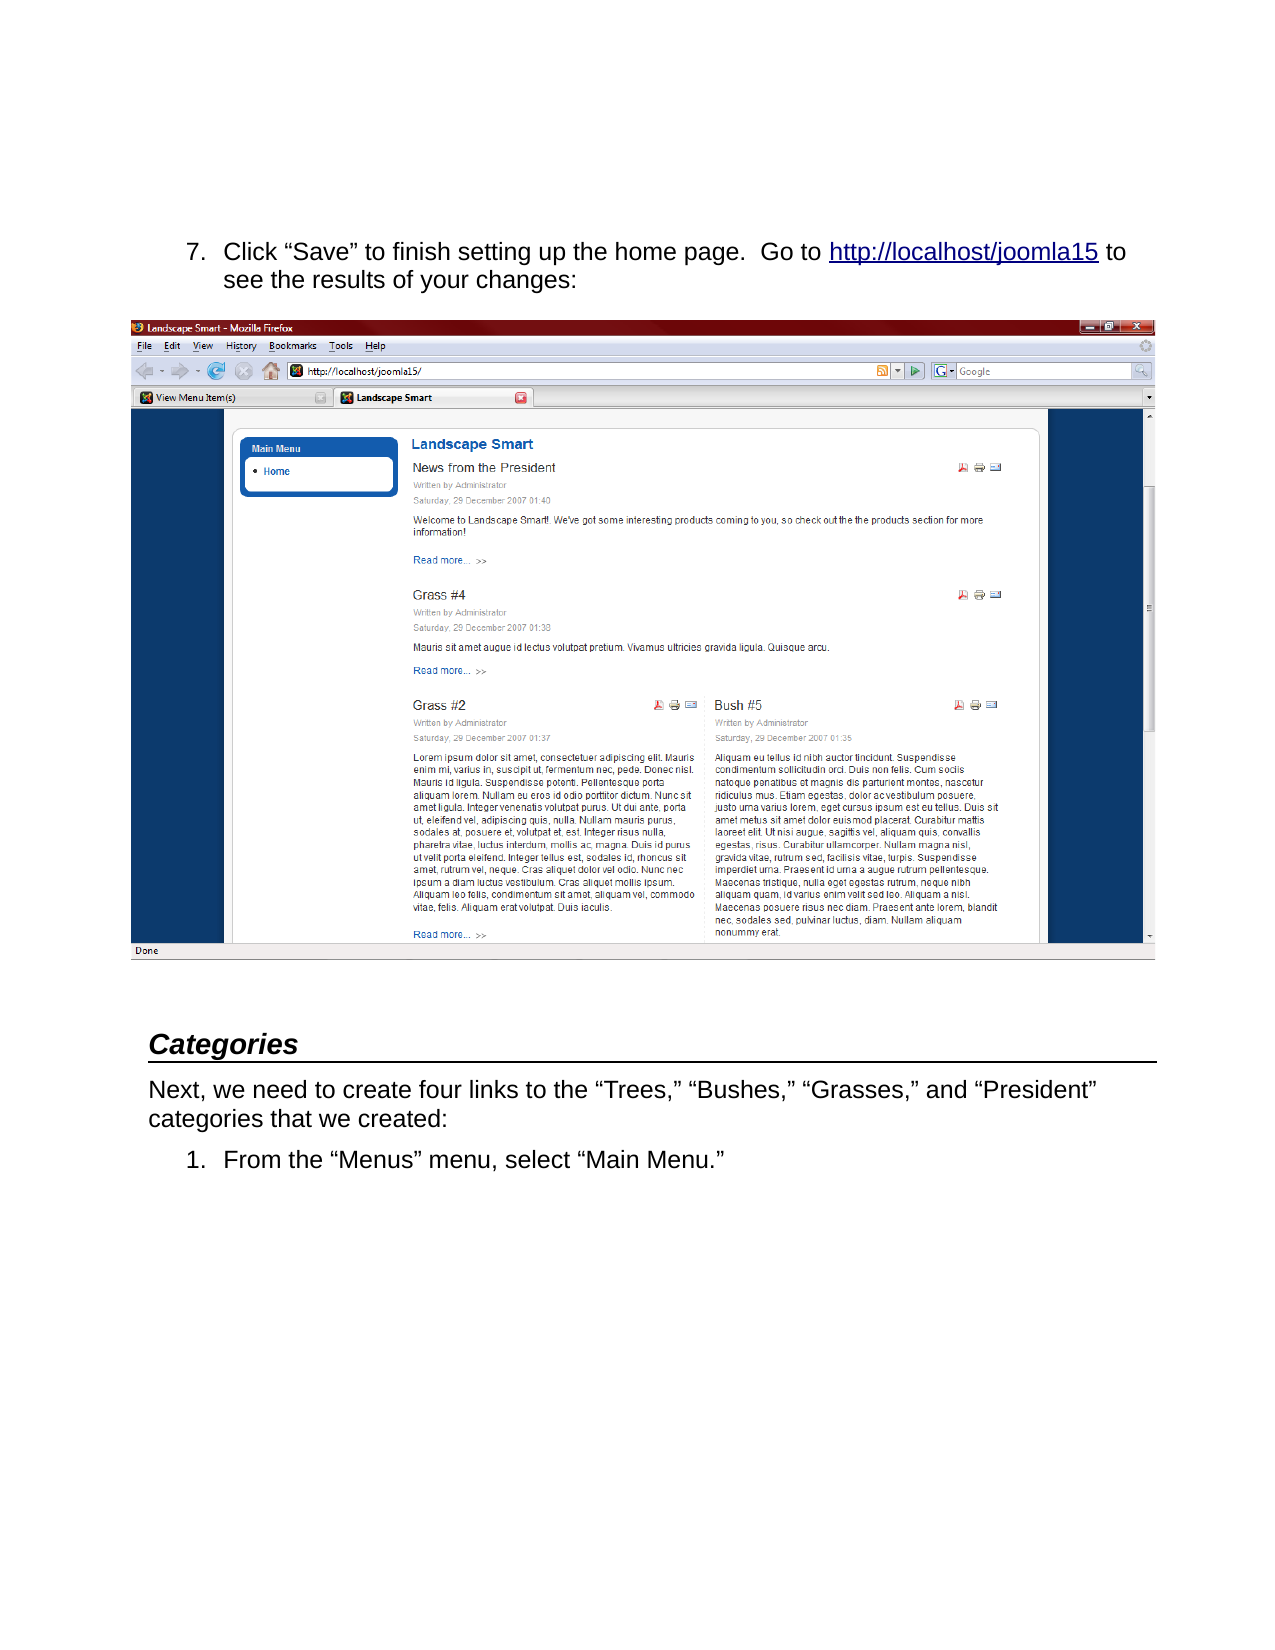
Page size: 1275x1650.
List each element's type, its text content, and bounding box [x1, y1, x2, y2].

picture [119, 320, 1156, 960]
list From the “Menus” menu, select “Main Menu.” [186, 1145, 1157, 1174]
list Click “Save” to finish setting up the home page. Go to http://localhost/joomla15 to see the results of your changes: [186, 237, 1157, 294]
text Next, we need to create four links to the “Trees,” “Bushes,” “Grasses,” and “President” categories that we created: [148, 1075, 1157, 1133]
subtitle Categories [148, 1027, 1157, 1061]
